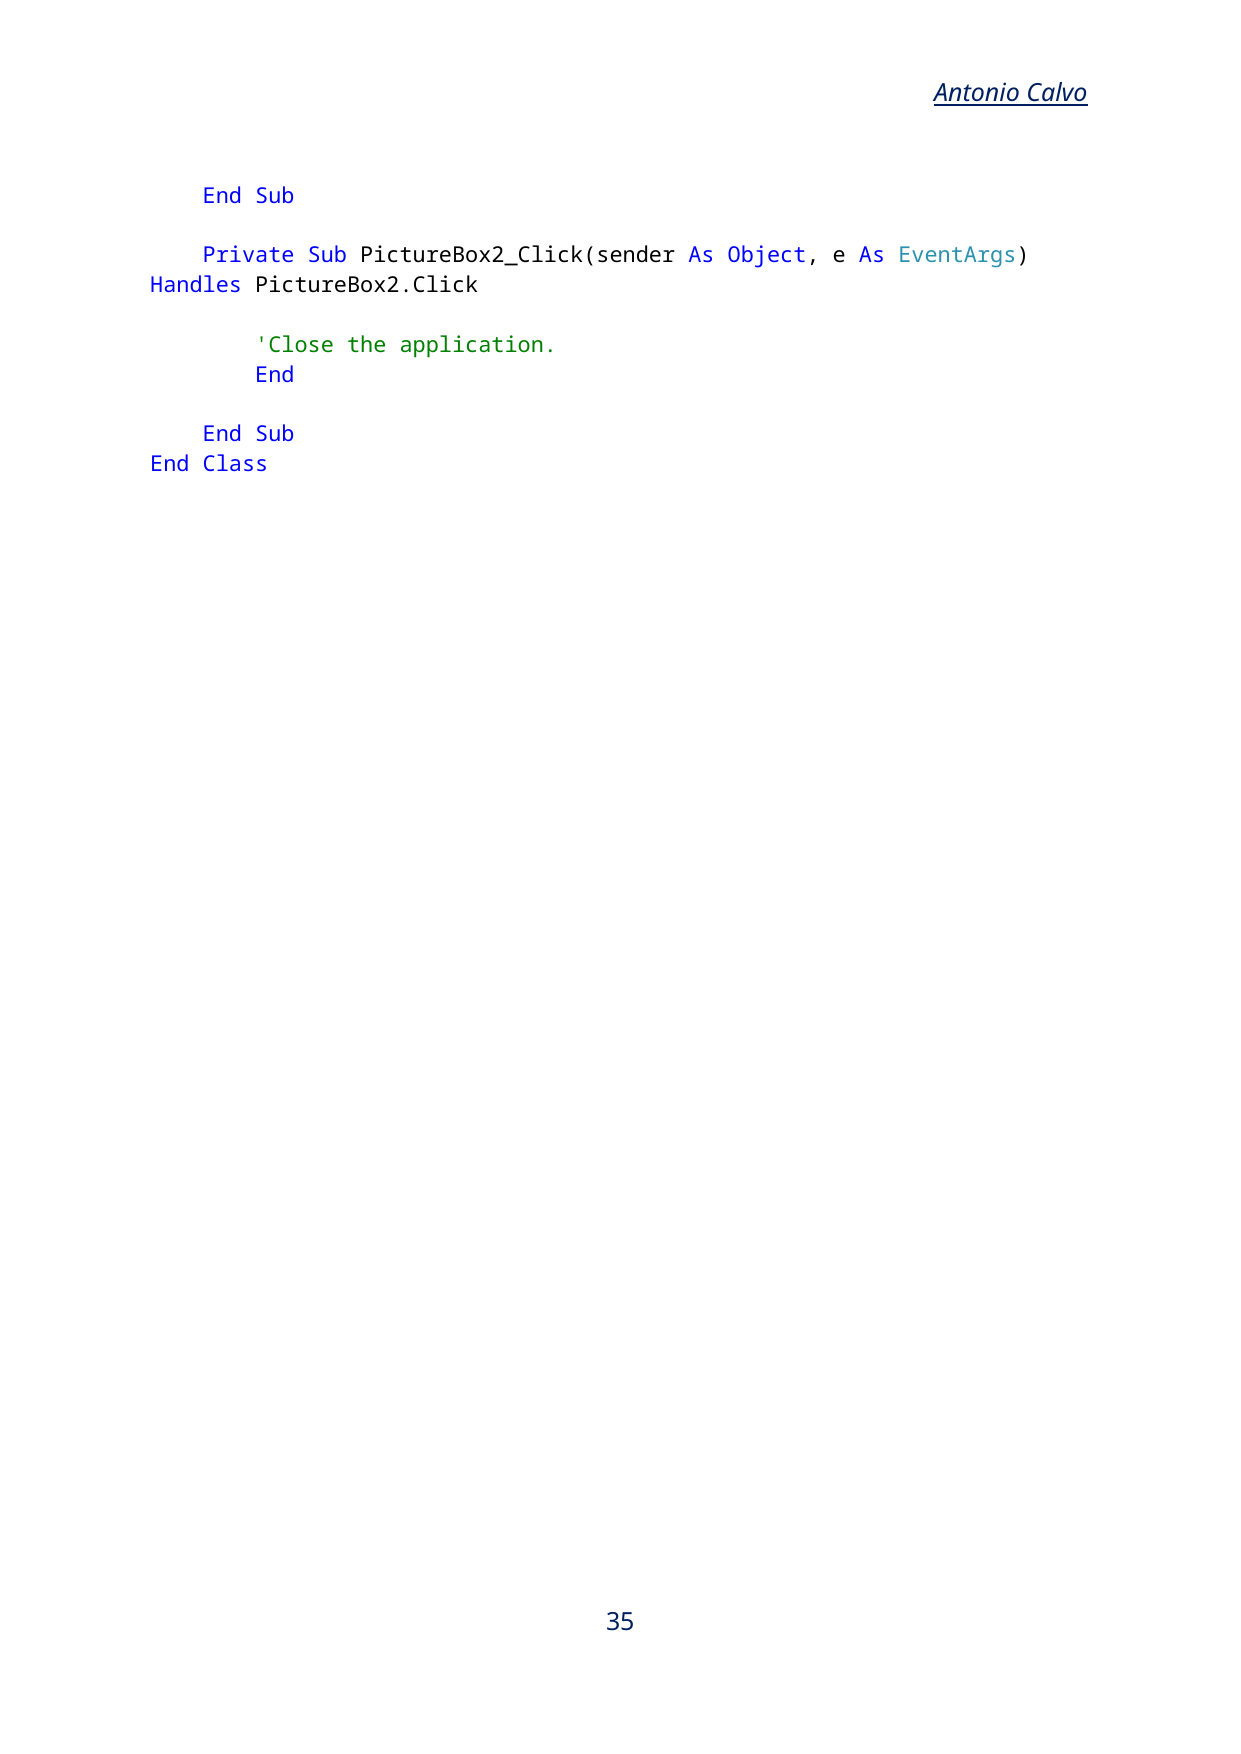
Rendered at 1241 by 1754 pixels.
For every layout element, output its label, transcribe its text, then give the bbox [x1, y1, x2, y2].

text End Sub [150, 180, 1090, 209]
text End [150, 358, 1090, 388]
text Private Sub PictureBox2_Click(sender As Object, e As EventArgs) Handles PictureBox2.Click [150, 239, 1090, 299]
text End Sub [150, 418, 1090, 448]
text 'Close the application. [150, 329, 1090, 358]
text End Class [150, 448, 1090, 478]
